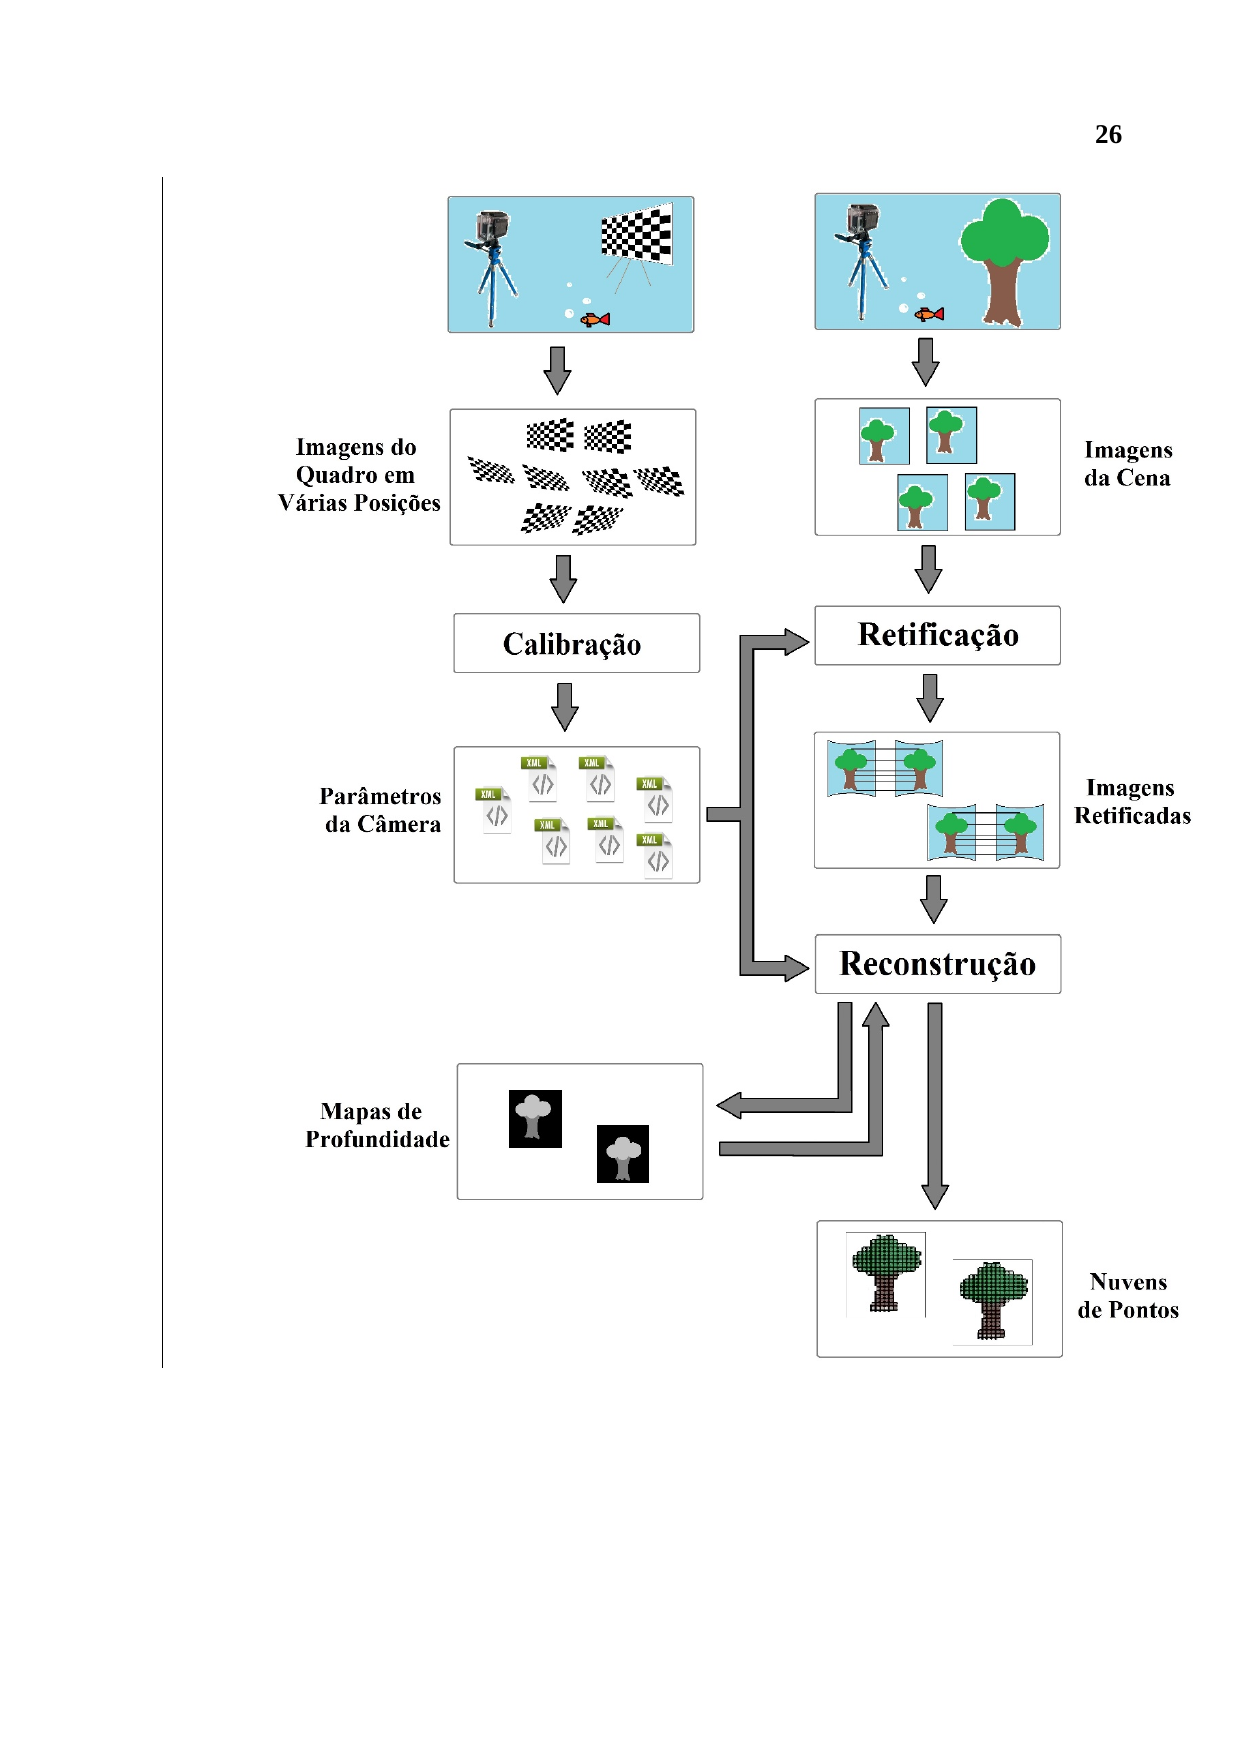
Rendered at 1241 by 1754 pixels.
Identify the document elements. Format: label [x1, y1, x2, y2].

picture [265, 177, 1211, 1367]
